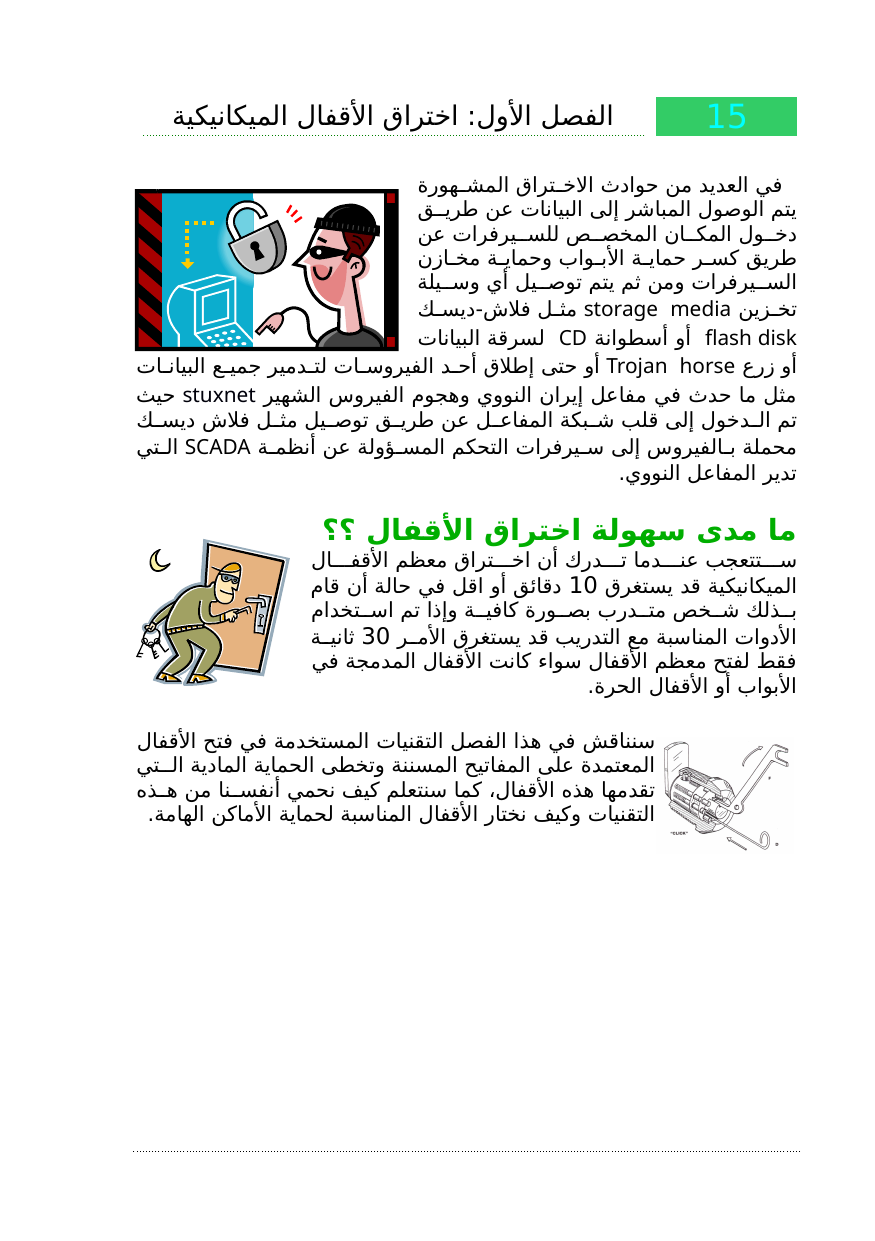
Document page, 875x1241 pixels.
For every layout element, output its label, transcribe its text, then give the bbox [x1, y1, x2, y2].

picture [655, 737, 794, 854]
text ما مدى سهولة اختراق الأقفال ؟؟ [136, 514, 797, 548]
text في العديد من حوادث الاختراق المشهورة يتم الوصول المباشر إلى البيانات عن طريق دخول المكان المخصص للسيرفرات عن طريق كسر حماية الأبواب وحماية مخازن السيرفرات ومن ثم يتم توصيل أي وسيلة تخزين storage media مثل فلاش-ديسك flash disk أو أسطوانة CD لسرقة البيانات أو زرع Trojan horse أو حتى إطلاق أحد الفيروسات لتدمير جميع البيانات مثل ما حدث في مفاعل إيران النووي وهجوم الفيروس الشهير stuxnet حيث تم الدخول إلى قلب شبكة المفاعل عن طريق توصيل مثل فلاش ديسك محملة بالفيروس إلى سيرفرات التحكم المسؤولة عن أنظمة SCADA التي تدير المفاعل النووي. [136, 173, 797, 485]
text ستتعجب عندما تدرك أن اختراق معظم الأقفال الميكانيكية قد يستغرق 10 دقائق أو اقل في حالة أن قام بذلك شخص متدرب بصورة كافية وإذا تم استخدام الأدوات المناسبة مع التدريب قد يستغرق الأمر 30 ثانية فقط لفتح معظم الأقفال سواء كانت الأقفال المدمجة في الأبواب أو الأقفال الحرة. [136, 548, 797, 698]
text سنناقش في هذا الفصل التقنيات المستخدمة في فتح الأقفال المعتمدة على المفاتيح المسننة وتخطى الحماية المادية التي تقدمها هذه الأقفال، كما سنتعلم كيف نحمي أنفسنا من هذه التقنيات وكيف نختار الأقفال المناسبة لحماية الأماكن الهامة. [136, 729, 797, 826]
